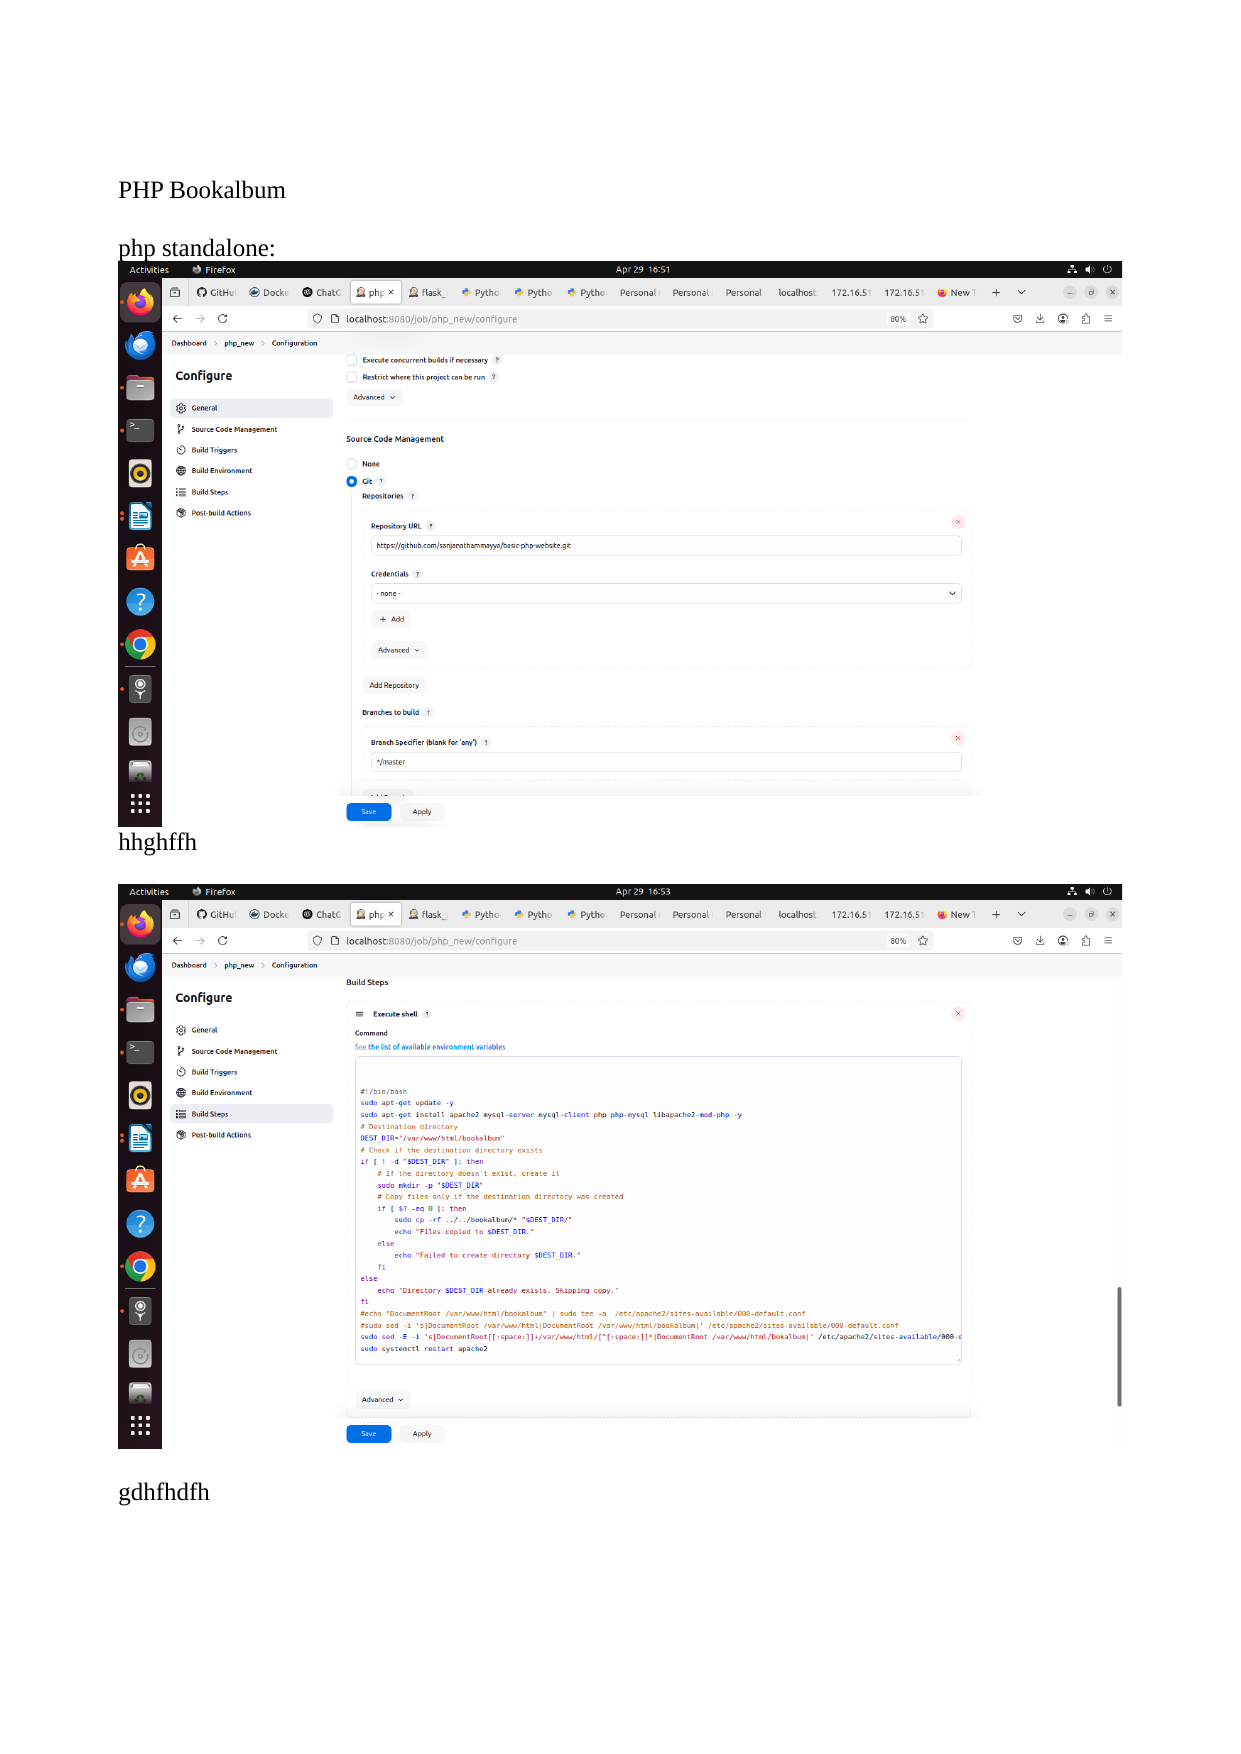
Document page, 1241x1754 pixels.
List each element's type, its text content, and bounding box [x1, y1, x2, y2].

text gdhfhdfh [118, 1477, 1122, 1506]
text php standalone: [118, 233, 1122, 261]
picture [118, 884, 1123, 1449]
text PHP Bookalbum [118, 176, 1122, 204]
text hhghffh [118, 827, 1122, 855]
picture [118, 261, 1123, 827]
